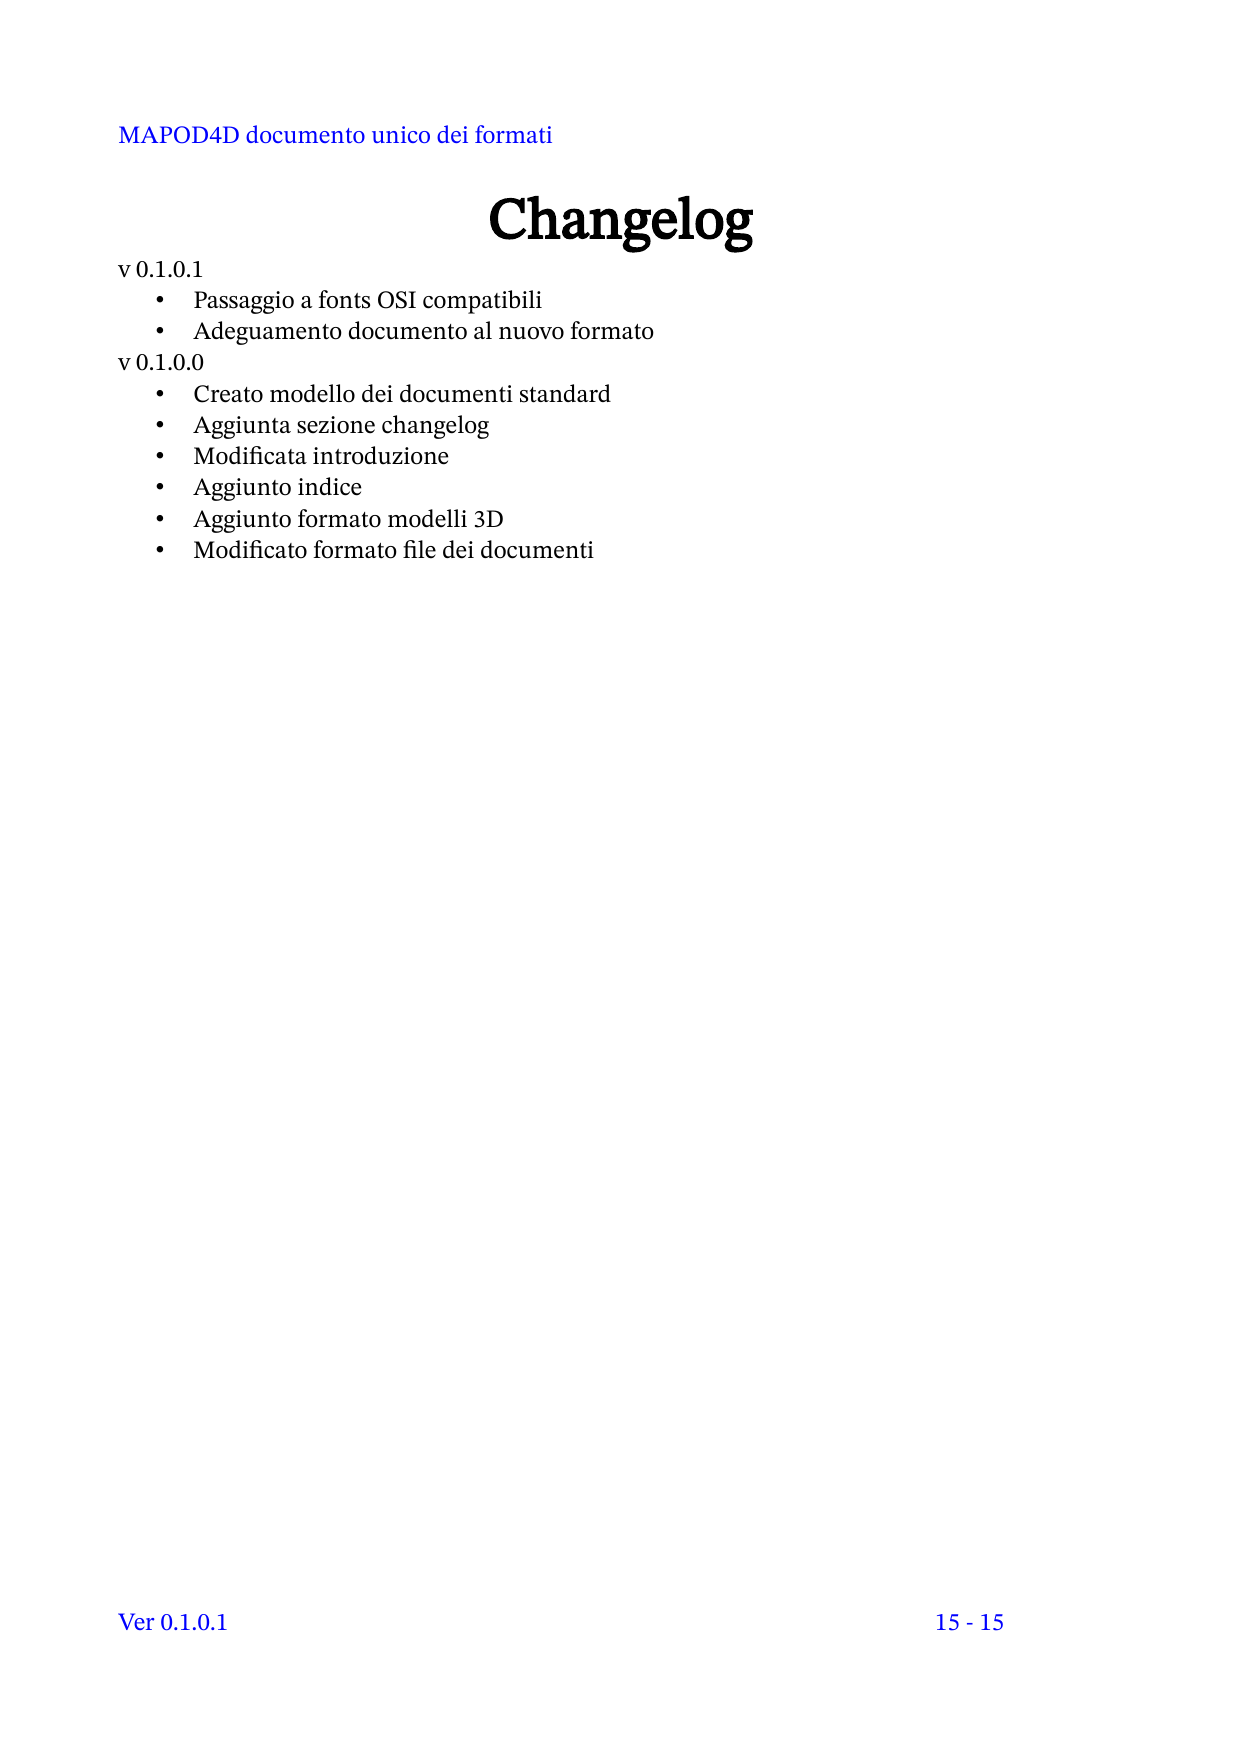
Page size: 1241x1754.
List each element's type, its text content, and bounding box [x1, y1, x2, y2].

list Aggiunto formato modelli 3D [156, 502, 1122, 533]
list Aggiunta sezione changelog [156, 408, 1122, 439]
list Modificata introduzione [156, 439, 1122, 471]
text Changelog [118, 179, 1122, 252]
text v 0.1.0.1 [118, 252, 1122, 283]
list Modificato formato file dei documenti [156, 533, 1122, 564]
list Creato modello dei documenti standard [156, 377, 1122, 408]
text v 0.1.0.0 [118, 346, 1122, 377]
list Aggiunto indice [156, 471, 1122, 502]
list Passaggio a fonts OSI compatibili [156, 283, 1122, 314]
list Adeguamento documento al nuovo formato [156, 314, 1122, 346]
